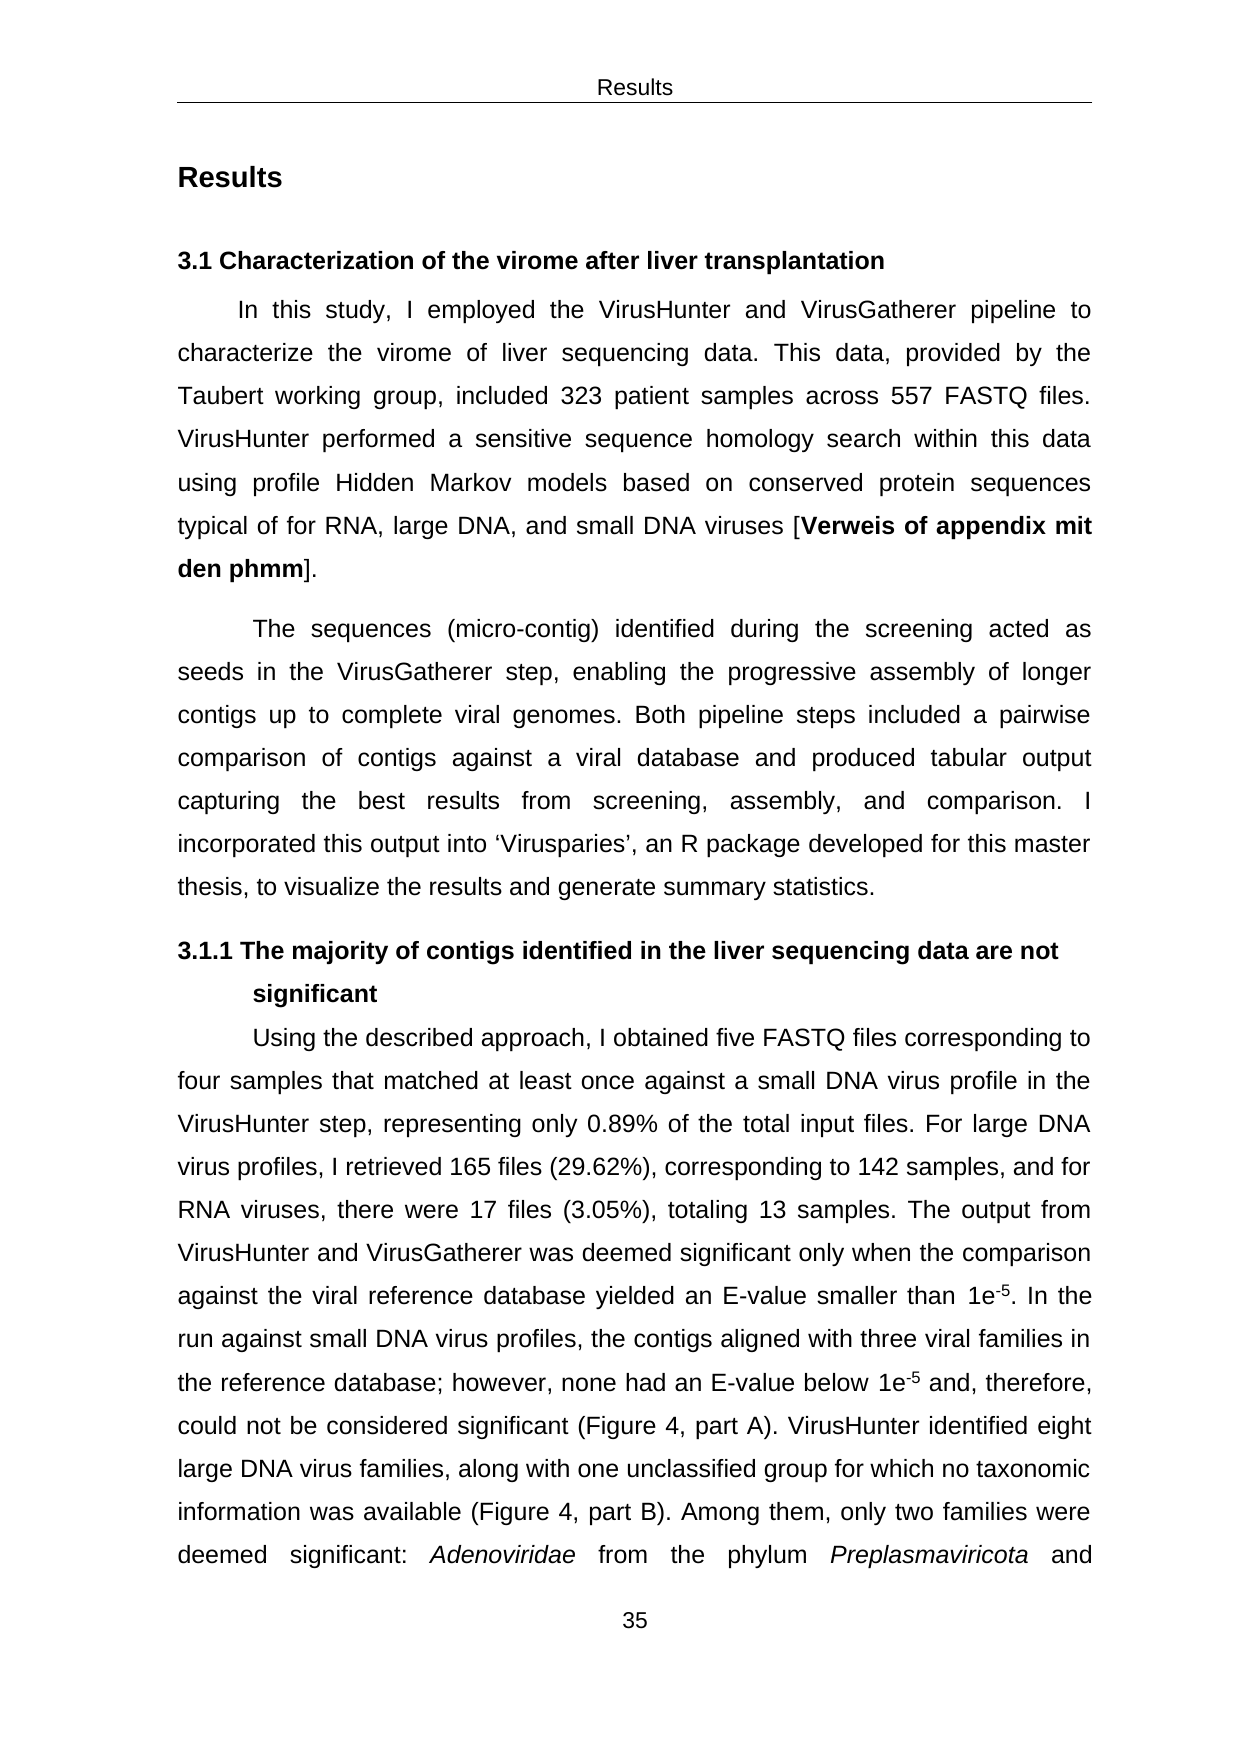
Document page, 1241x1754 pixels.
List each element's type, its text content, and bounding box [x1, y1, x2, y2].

text Using the described approach, I obtained five FASTQ files corresponding to four samples that matched at least once against a small DNA virus profile in the VirusHunter step, representing only 0.89% of the total input files. For large DNA virus profiles, I retrieved 165 files (29.62%), corresponding to 142 samples, and for RNA viruses, there were 17 files (3.05%), totaling 13 samples. The output from VirusHunter and VirusGatherer was deemed significant only when the comparison against the viral reference database yielded an E-value smaller than 1e-5. In the run against small DNA virus profiles, the contigs aligned with three viral families in the reference database; however, none had an E-value below 1e-5 and, therefore, could not be considered significant (Figure 4, part A). VirusHunter identified eight large DNA virus families, along with one unclassified group for which no taxonomic information was available (Figure 4, part B). Among them, only two families were deemed significant: Adenoviridae from the phylum Preplasmaviricota and [177, 1023, 1092, 1569]
subtitle Results [177, 160, 1092, 193]
text In this study, I employed the VirusHunter and VirusGatherer pipeline to characterize the virome of liver sequencing data. This data, provided by the Taubert working group, included 323 patient samples across 557 FASTQ files. VirusHunter performed a sensitive sequence homology search within this data using profile Hidden Markov models based on conserved protein sequences typical of for RNA, large DNA, and small DNA viruses [Verweis of appendix mit den phmm]. [177, 295, 1092, 583]
subtitle 3.1 Characterization of the virome after liver transplantation [177, 246, 1092, 274]
subtitle 3.1.1 The majority of contigs identified in the liver sequencing data are not significant [177, 936, 1092, 1008]
text The sequences (micro-contig) identified during the screening acted as seeds in the VirusGatherer step, enabling the progressive assembly of longer contigs up to complete viral genomes. Both pipeline steps included a pairwise comparison of contigs against a viral database and produced tabular output capturing the best results from screening, assembly, and comparison. I incorporated this output into ‘Virusparies’, an R package developed for this master thesis, to visualize the results and generate summary statistics. [177, 614, 1092, 901]
